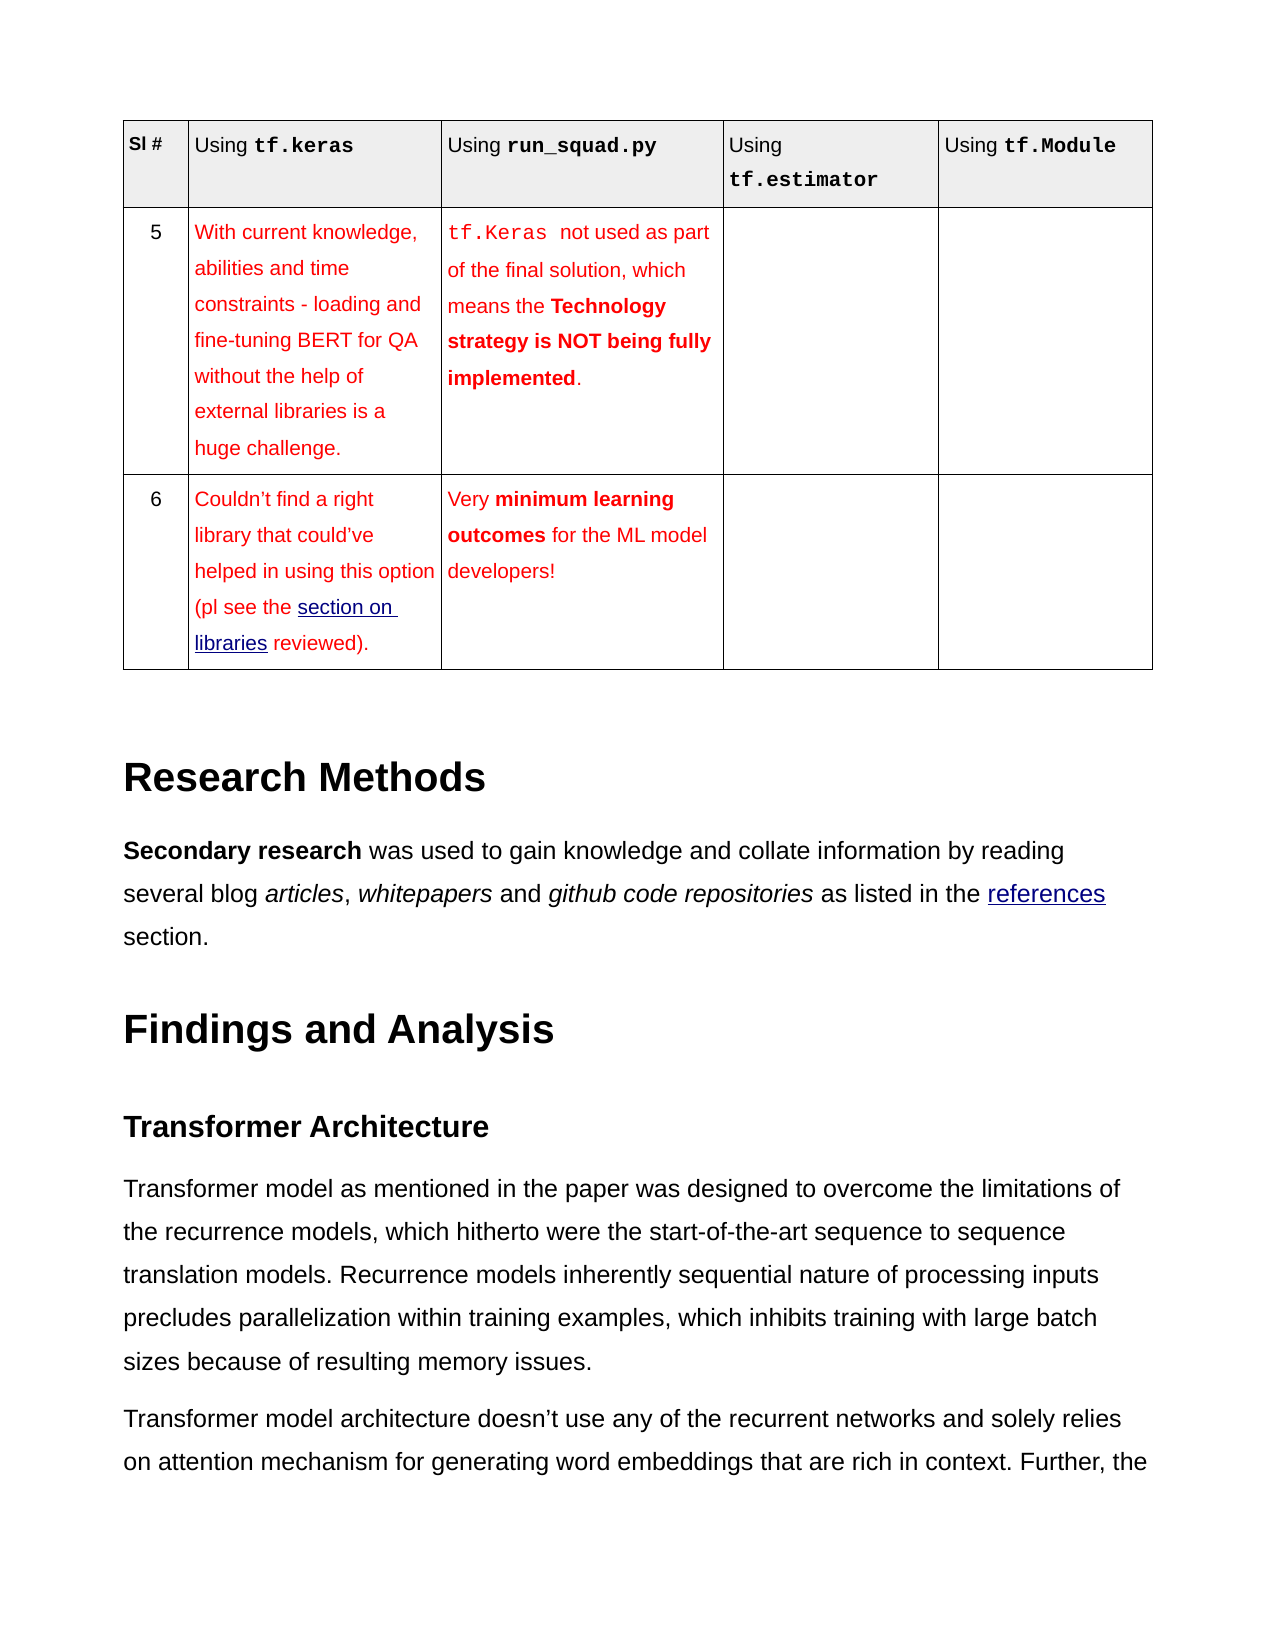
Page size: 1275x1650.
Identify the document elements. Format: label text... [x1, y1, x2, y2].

table_header Using tf.Module [939, 121, 1152, 207]
subtitle Findings and Analysis [123, 1005, 1152, 1052]
table_cell Couldn’t find a right library that could’ve helped in using this option (pl see the section on libraries reviewed). [189, 475, 441, 669]
table_cell With current knowledge, abilities and time constraints - loading and fine-tuning BERT for QA without the help of external libraries is a huge challenge. [189, 208, 441, 474]
table_header Using run_squad.py [442, 121, 723, 207]
table_cell [939, 208, 1152, 474]
text Transformer model as mentioned in the paper was designed to overcome the limitations of the recurrence models, which hitherto were the start-of-the-art sequence to sequence translation models. Recurrence models inherently sequential nature of processing inputs precludes parallelization within training examples, which inhibits training with large batch sizes because of resulting memory issues. [123, 1174, 1152, 1375]
subtitle Research Methods [123, 753, 1152, 800]
table_cell tf.Keras not used as part of the final solution, which means the Technology strategy is NOT being fully implemented. [442, 208, 723, 474]
table_cell [939, 475, 1152, 669]
text Secondary research was used to gain knowledge and collate information by reading several blog articles, whitepapers and github code repositories as listed in the references section. [123, 836, 1152, 951]
table_header Using tf.keras [189, 121, 441, 207]
table_cell [724, 475, 938, 669]
table_cell 5 [124, 208, 188, 474]
text Transformer model architecture doesn’t use any of the recurrent networks and solely relies on attention mechanism for generating word embeddings that are rich in context. Further, the [123, 1404, 1152, 1476]
table_cell 6 [124, 475, 188, 669]
table_header Using tf.estimator [724, 121, 938, 207]
table_cell [724, 208, 938, 474]
subtitle Transformer Architecture [123, 1108, 1152, 1144]
table_header Sl # [124, 121, 188, 207]
table_cell Very minimum learning outcomes for the ML model developers! [442, 475, 723, 669]
